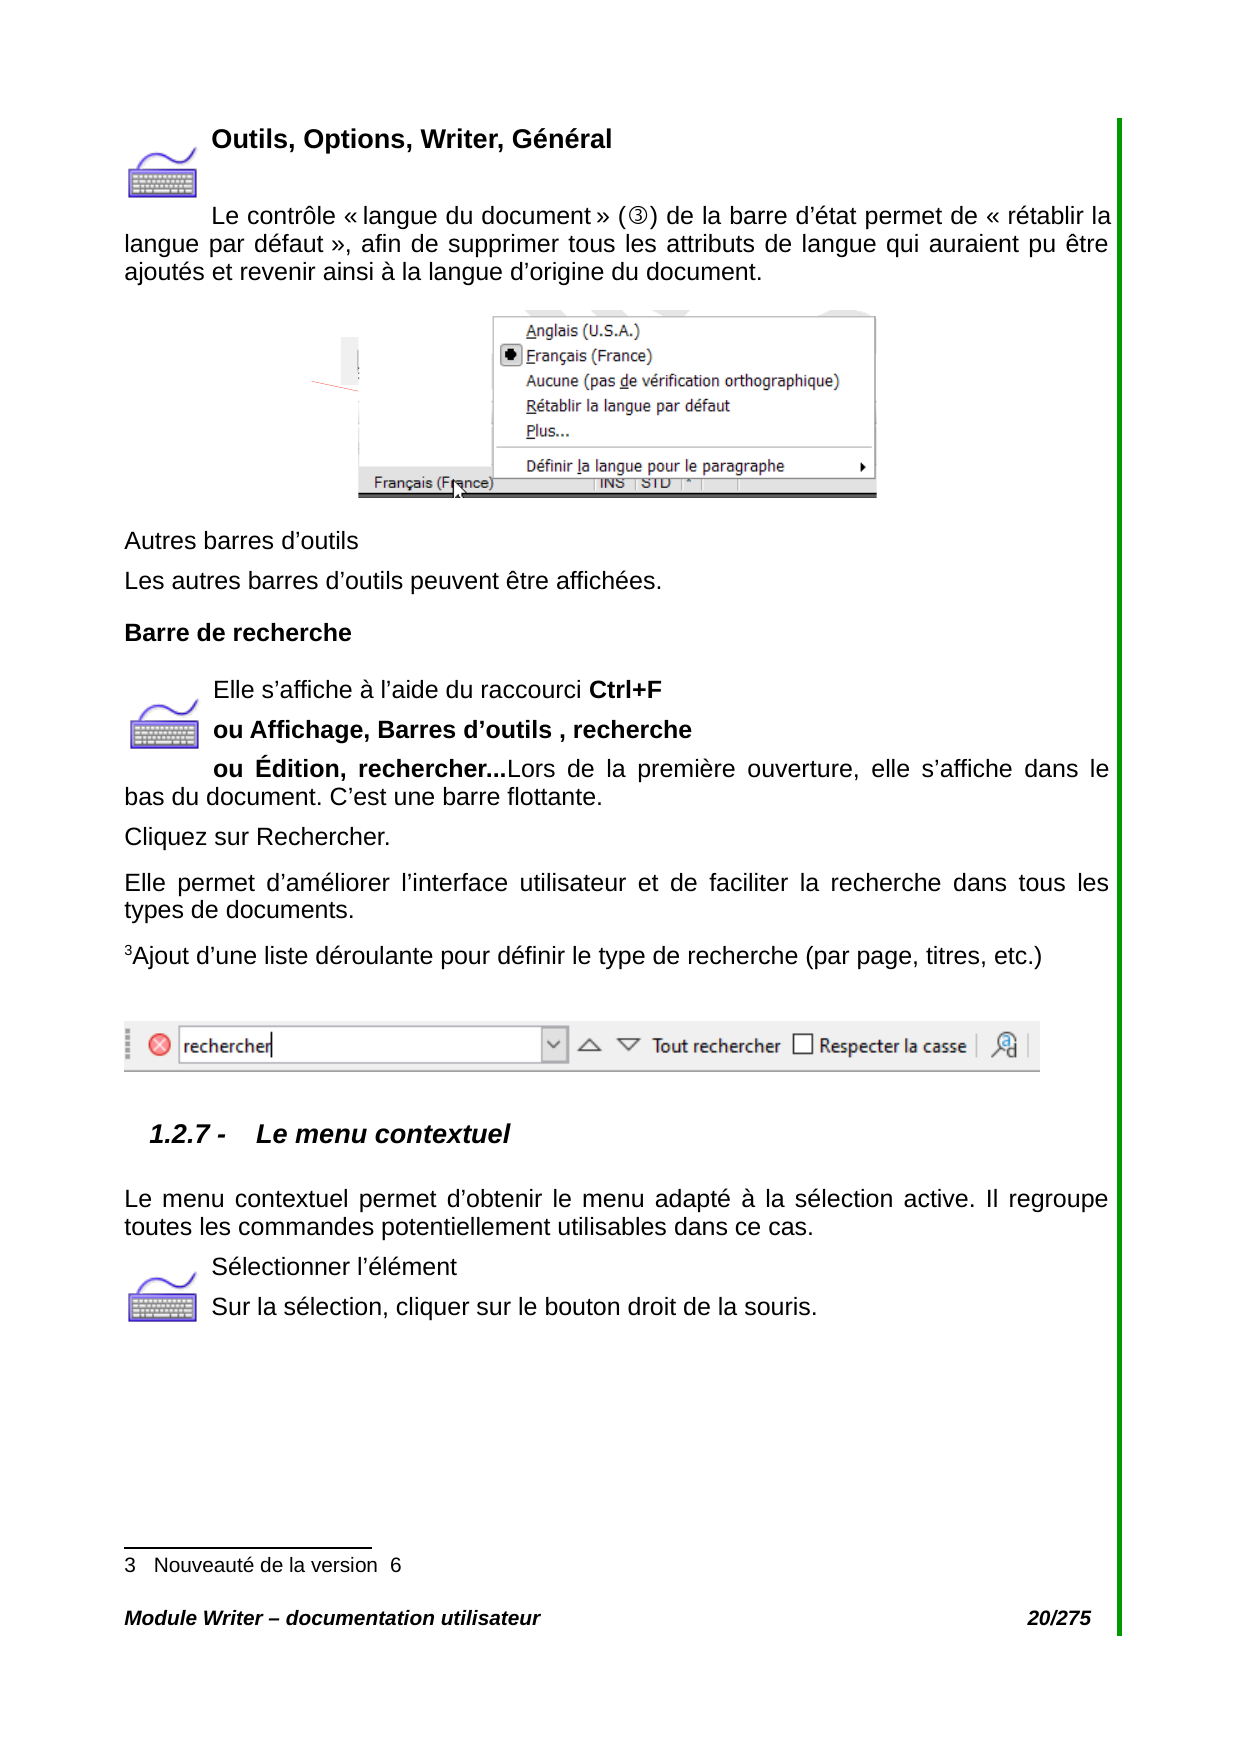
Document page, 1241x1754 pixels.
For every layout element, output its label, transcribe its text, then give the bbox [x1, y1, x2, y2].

text Les autres barres d’outils peuvent être affichées. [124, 567, 1111, 595]
text Barre de recherche [124, 618, 1111, 646]
picture [340, 310, 877, 498]
text Sur la sélection, cliquer sur le bouton droit de la souris. [200, 1292, 1111, 1320]
picture [124, 1021, 1040, 1072]
subtitle Le menu contextuel [149, 1119, 1111, 1149]
text ou Affichage, Barres d’outils , recherche [202, 716, 1111, 743]
picture [124, 136, 200, 212]
text Outils, Options, Writer, Général [124, 124, 1111, 154]
text Elle s’affiche à l’aide du raccourci Ctrl+F [124, 676, 1111, 704]
picture [126, 688, 202, 763]
text Sélectionner l’élément [124, 1253, 1111, 1281]
text Le menu contextuel permet d’obtenir le menu adapté à la sélection active. Il regroupe toutes les commandes potentiellement utilisables dans ce cas. [124, 1185, 1111, 1241]
text Nouveauté de la version 6 [124, 1554, 1111, 1577]
text ou Édition, rechercher...Lors de la première ouverture, elle s’affiche dans le bas du document. C’est une barre flottante. [124, 755, 1111, 811]
text Cliquez sur Rechercher. [124, 823, 1111, 851]
text Le contrôle « langue du document » () de la barre d’état permet de « rétablir la langue par défaut », afin de supprimer tous les attributs de langue qui auraient pu être ajoutés et revenir ainsi à la langue d’origine du document. [124, 202, 1111, 286]
text Ajout d’une liste déroulante pour définir le type de recherche (par page, titres, etc.) [124, 942, 1111, 970]
text Elle permet d’améliorer l’interface utilisateur et de faciliter la recherche dans tous les types de documents. [124, 868, 1111, 924]
text Autres barres d’outils [124, 303, 1111, 555]
picture [124, 1261, 200, 1336]
